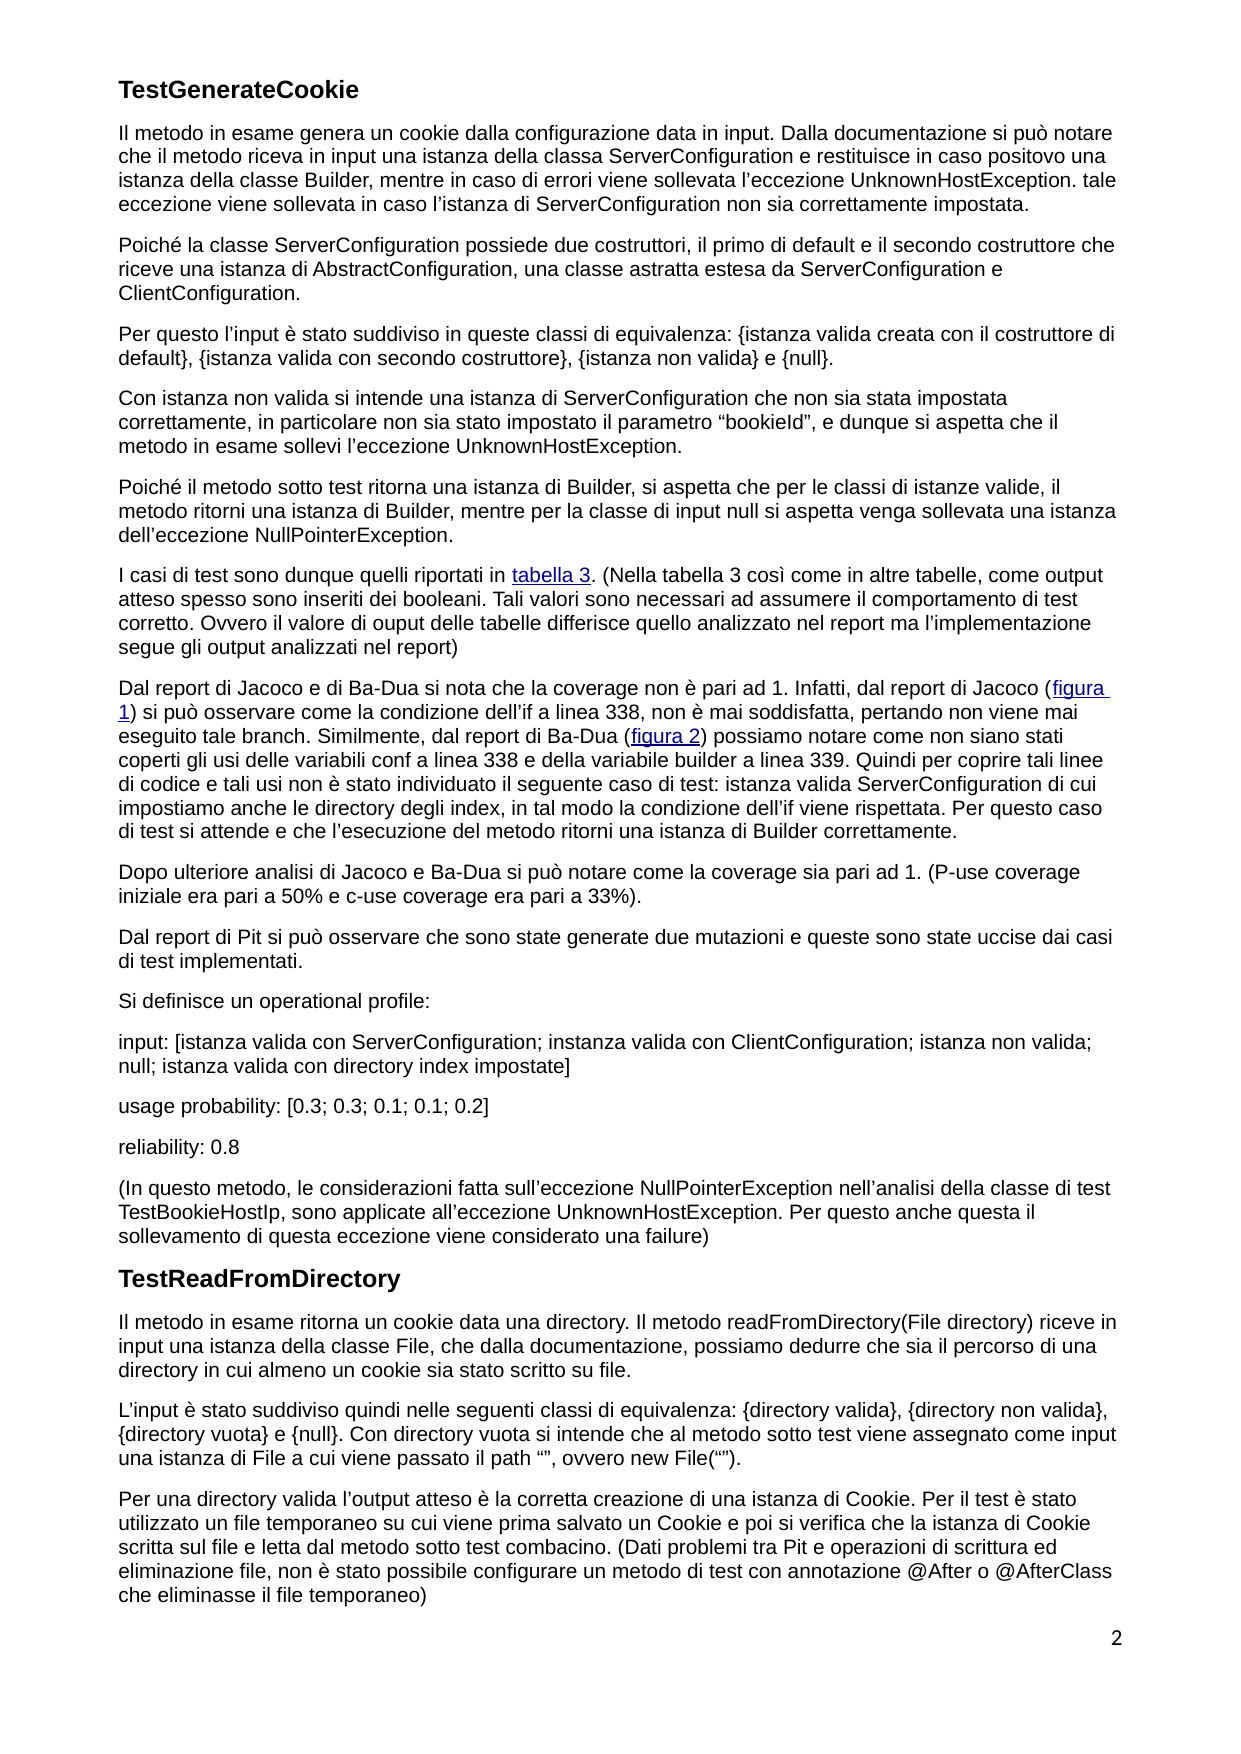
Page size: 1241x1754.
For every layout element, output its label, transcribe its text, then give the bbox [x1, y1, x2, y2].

text (In questo metodo, le considerazioni fatta sull’eccezione NullPointerException nell’analisi della classe di test TestBookieHostIp, sono applicate all’eccezione UnknownHostException. Per questo anche questa il sollevamento di questa eccezione viene considerato una failure) [118, 1176, 1122, 1247]
text I casi di test sono dunque quelli riportati in tabella 3. (Nella tabella 3 così come in altre tabelle, come output atteso spesso sono inseriti dei booleani. Tali valori sono necessari ad assumere il comportamento di test corretto. Ovvero il valore di ouput delle tabelle differisce quello analizzato nel report ma l’implementazione segue gli output analizzati nel report) [118, 563, 1122, 659]
text L’input è stato suddiviso quindi nelle seguenti classi di equivalenza: {directory valida}, {directory non valida}, {directory vuota} e {null}. Con directory vuota si intende che al metodo sotto test viene assegnato come input una istanza di File a cui viene passato il path “”, ovvero new File(“”). [118, 1398, 1122, 1470]
text Dopo ulteriore analisi di Jacoco e Ba-Dua si può notare come la coverage sia pari ad 1. (P-use coverage iniziale era pari a 50% e c-use coverage era pari a 33%). [118, 860, 1122, 908]
text Con istanza non valida si intende una istanza di ServerConfiguration che non sia stata impostata correttamente, in particolare non sia stato impostato il parametro “bookieId”, e dunque si aspetta che il metodo in esame sollevi l’eccezione UnknownHostException. [118, 386, 1122, 458]
text Dal report di Pit si può osservare che sono state generate due mutazioni e queste sono state uccise dai casi di test implementati. [118, 924, 1122, 972]
text TestReadFromDirectory [118, 1264, 1122, 1293]
text Si definisce un operational profile: [118, 989, 1122, 1013]
text input: [istanza valida con ServerConfiguration; instanza valida con ClientConfiguration; istanza non valida; null; istanza valida con directory index impostate] [118, 1030, 1122, 1078]
text reliability: 0.8 [118, 1135, 1122, 1159]
text Per una directory valida l’output atteso è la corretta creazione di una istanza di Cookie. Per il test è stato utilizzato un file temporaneo su cui viene prima salvato un Cookie e poi si verifica che la istanza di Cookie scritta sul file e letta dal metodo sotto test combacino. (Dati problemi tra Pit e operazioni di scrittura ed eliminazione file, non è stato possibile configurare un metodo di test con annotazione @After o @AfterClass che eliminasse il file temporaneo) [118, 1487, 1122, 1606]
text usage probability: [0.3; 0.3; 0.1; 0.1; 0.2] [118, 1094, 1122, 1118]
text TestGenerateCookie [118, 75, 1122, 104]
text Il metodo in esame ritorna un cookie data una directory. Il metodo readFromDirectory(File directory) riceve in input una istanza della classe File, che dalla documentazione, possiamo dedurre che sia il percorso di una directory in cui almeno un cookie sia stato scritto su file. [118, 1309, 1122, 1381]
text Per questo l’input è stato suddiviso in queste classi di equivalenza: {istanza valida creata con il costruttore di default}, {istanza valida con secondo costruttore}, {istanza non valida} e {null}. [118, 321, 1122, 369]
text Poiché la classe ServerConfiguration possiede due costruttori, il primo di default e il secondo costruttore che riceve una istanza di AbstractConfiguration, una classe astratta estesa da ServerConfiguration e ClientConfiguration. [118, 233, 1122, 305]
text Dal report di Jacoco e di Ba-Dua si nota che la coverage non è pari ad 1. Infatti, dal report di Jacoco (figura 1) si può osservare come la condizione dell’if a linea 338, non è mai soddisfatta, pertando non viene mai eseguito tale branch. Similmente, dal report di Ba-Dua (figura 2) possiamo notare come non siano stati coperti gli usi delle variabili conf a linea 338 e della variabile builder a linea 339. Quindi per coprire tali linee di codice e tali usi non è stato individuato il seguente caso di test: istanza valida ServerConfiguration di cui impostiamo anche le directory degli index, in tal modo la condizione dell’if viene rispettata. Per questo caso di test si attende e che l’esecuzione del metodo ritorni una istanza di Builder correttamente. [118, 676, 1122, 843]
text Il metodo in esame genera un cookie dalla configurazione data in input. Dalla documentazione si può notare che il metodo riceva in input una istanza della classa ServerConfiguration e restituisce in caso positovo una istanza della classe Builder, mentre in caso di errori viene sollevata l’eccezione UnknownHostException. tale eccezione viene sollevata in caso l’istanza di ServerConfiguration non sia correttamente impostata. [118, 120, 1122, 216]
text Poiché il metodo sotto test ritorna una istanza di Builder, si aspetta che per le classi di istanze valide, il metodo ritorni una istanza di Builder, mentre per la classe di input null si aspetta venga sollevata una istanza dell’eccezione NullPointerException. [118, 474, 1122, 546]
